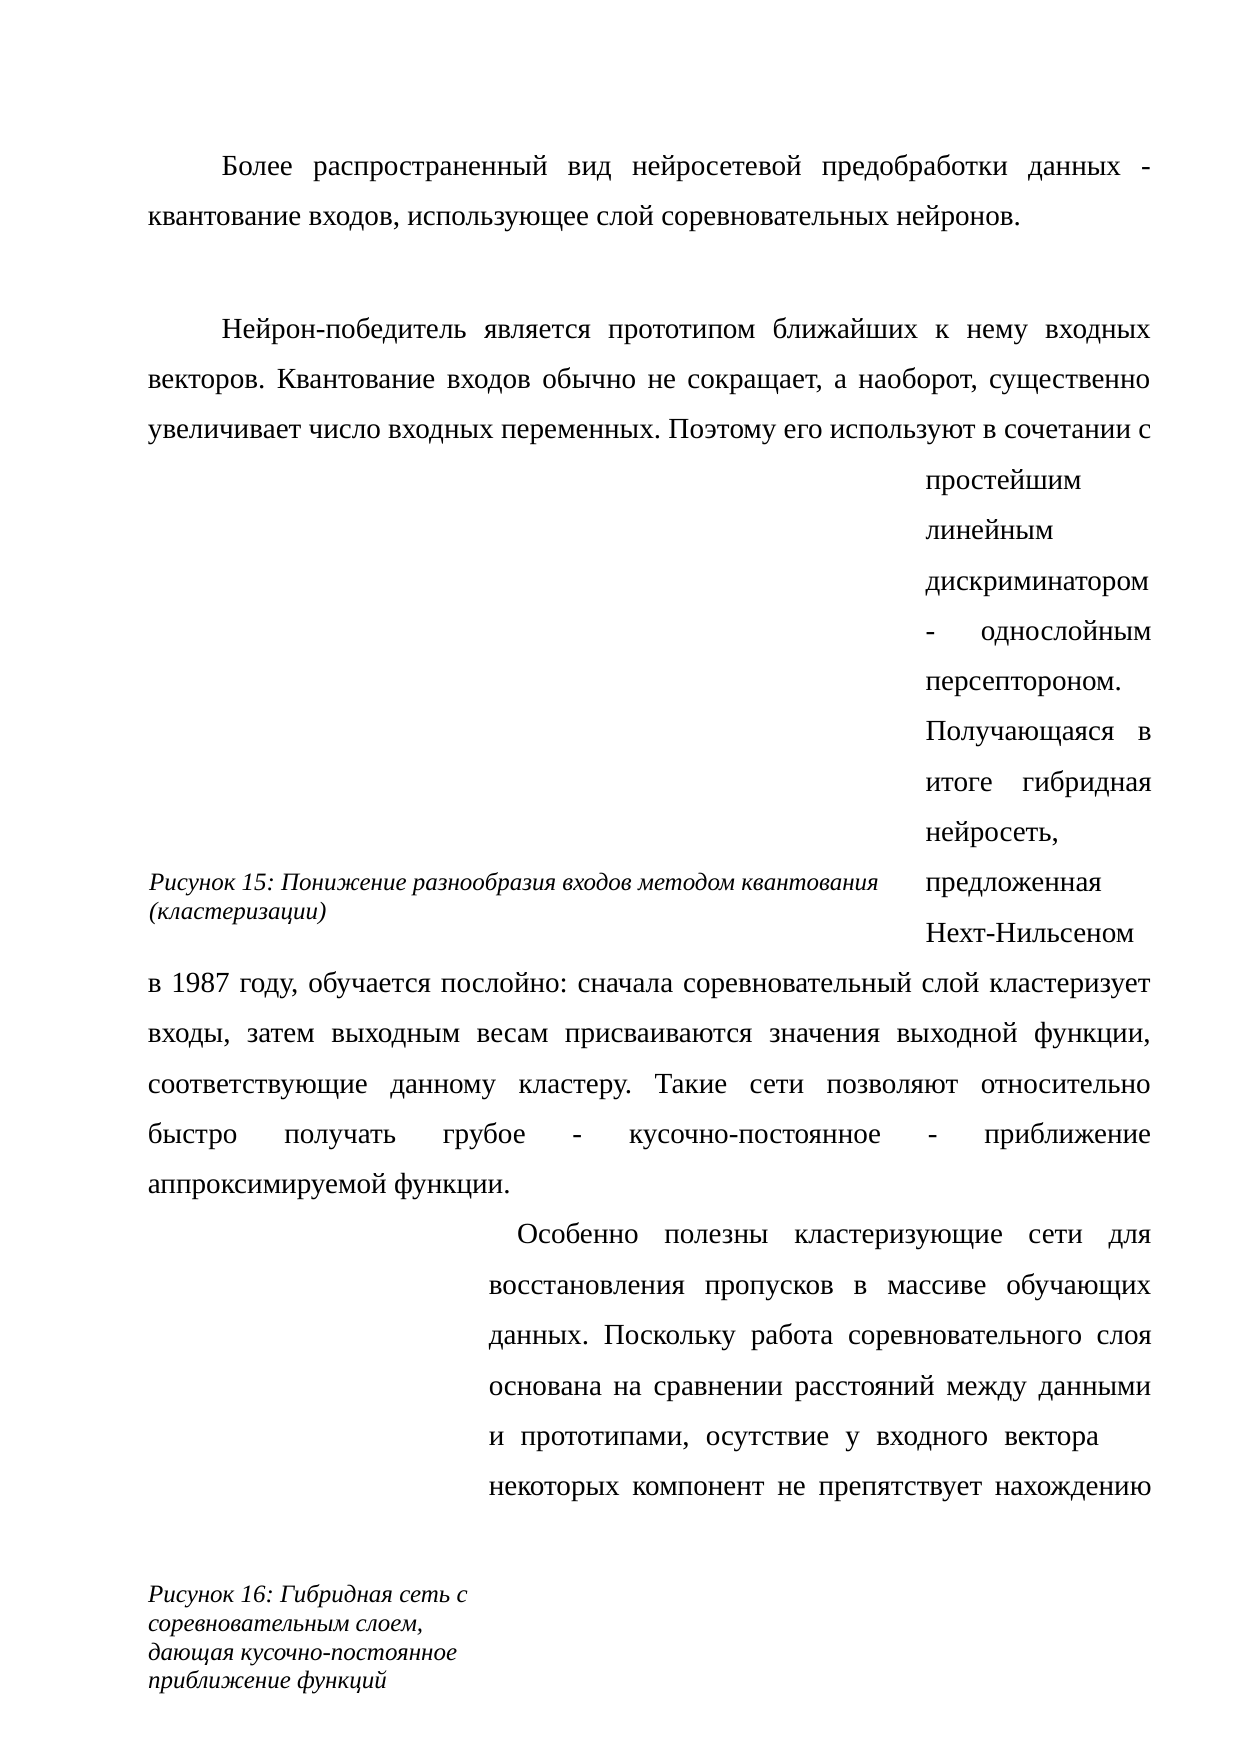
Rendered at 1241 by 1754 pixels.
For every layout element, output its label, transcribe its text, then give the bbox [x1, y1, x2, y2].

text Нейрон-победитель является прототипом ближайших к нему входных векторов. Квантование входов обычно не сокращает, а наоборот, существенно увеличивает число входных переменных. Поэтому его используют в сочетании с простейшим линейным дискриминатором - однослойным персептороном. Получающаяся в итоге гибридная нейросеть, предложенная Нехт-Нильсеном в 1987 году, обучается послойно: сначала соревновательный слой кластеризует входы, затем выходным весам присваиваются значения выходной функции, соответствующие данному кластеру. Такие сети позволяют относительно быстро получать грубое - кусочно-постоянное - приближение аппроксимируемой функции. [148, 261, 1152, 1200]
text Более распространенный вид нейросетевой предобработки данных - квантование входов, использующее слой соревновательных нейронов. [148, 148, 1152, 231]
text Рисунок 16: Гибридная сеть с соревновательным слоем, дающая кусочно-постоянное приближение функций [148, 1261, 488, 1694]
text Особенно полезны кластеризующие сети для восстановления пропусков в массиве обучающих данных. Поскольку работа соревновательного слоя основана на сравнении расстояний между данными и прототипами, осутствие у входного вектора некоторых компонент не препятствует нахождению [148, 1217, 1152, 1502]
text Рисунок 15: Понижение разнообразия входов методом квантования (кластеризации) [149, 470, 925, 924]
